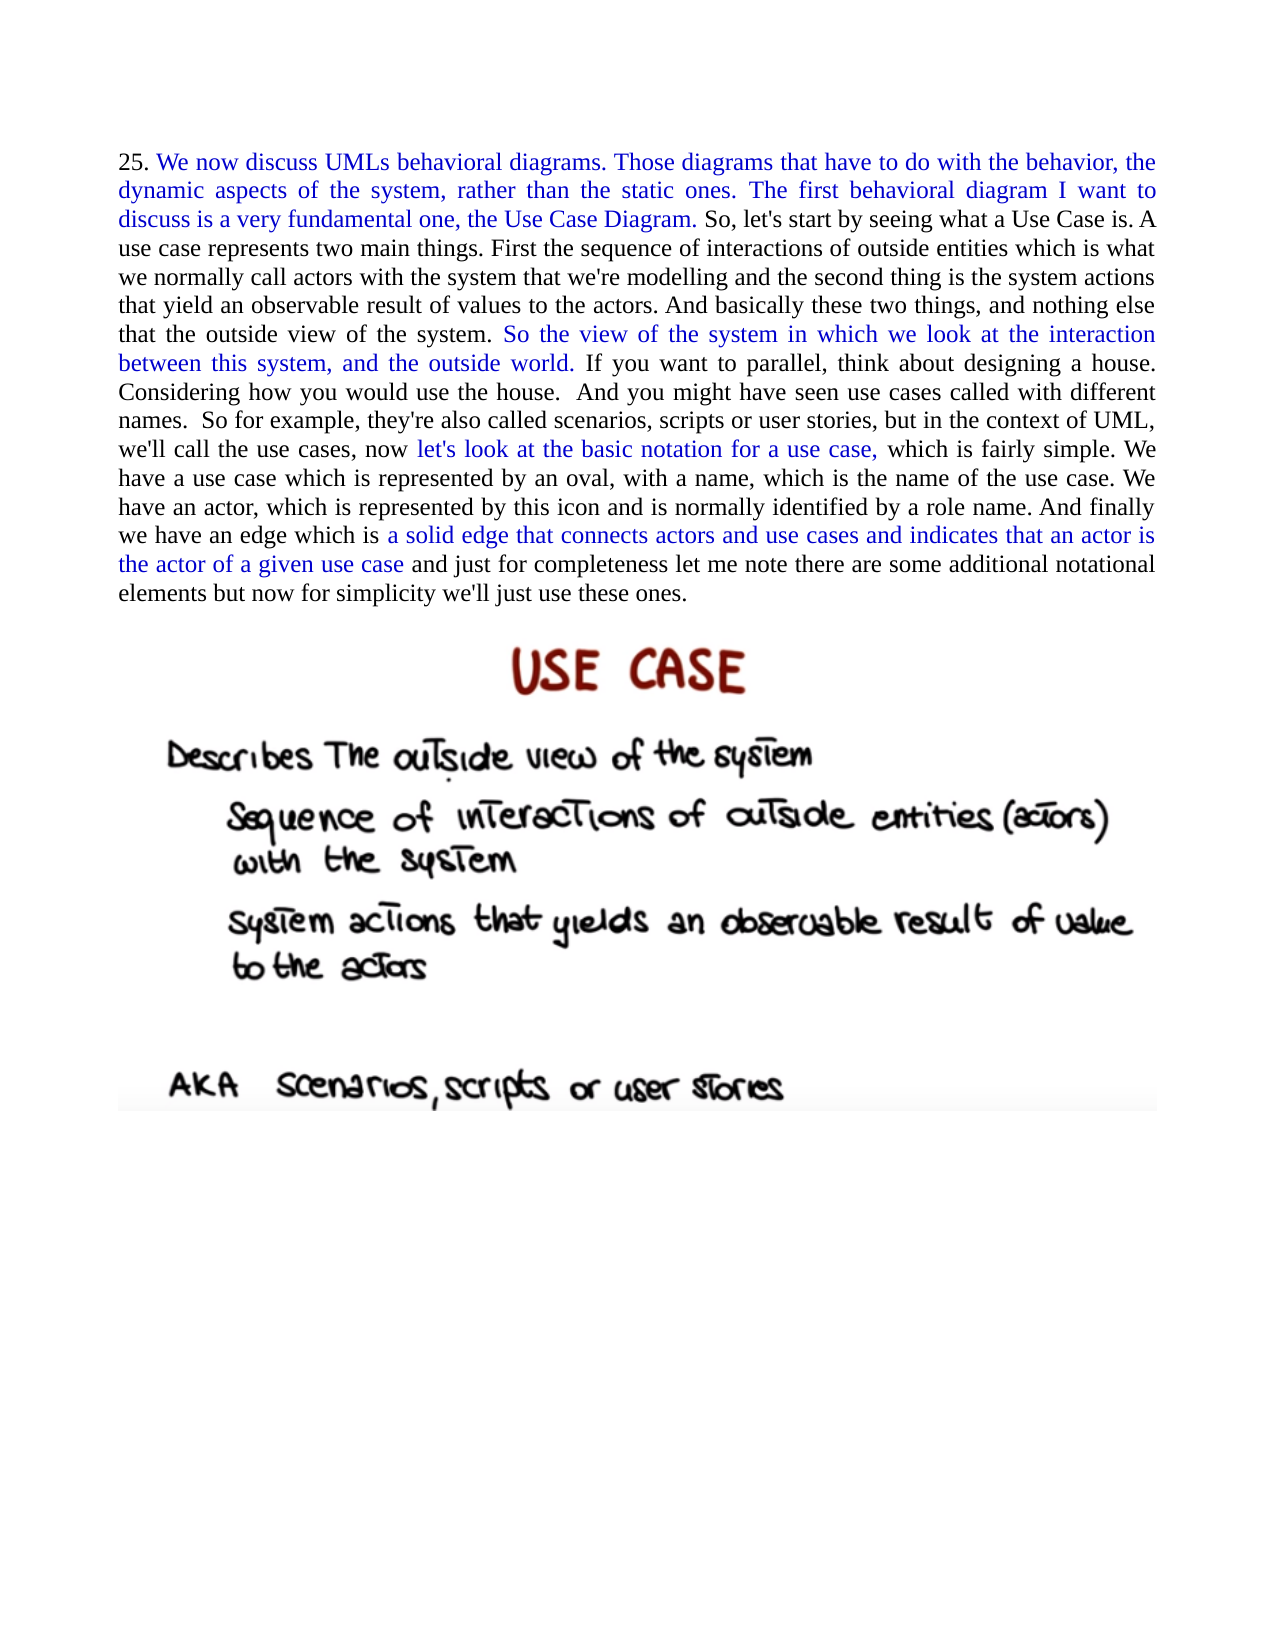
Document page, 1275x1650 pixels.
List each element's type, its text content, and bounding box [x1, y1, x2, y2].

picture [118, 635, 1157, 1111]
text 25. We now discuss UMLs behavioral diagrams. Those diagrams that have to do with the behavior, the dynamic aspects of the system, rather than the static ones. The first behavioral diagram I want to discuss is a very fundamental one, the Use Case Diagram. So, let's start by seeing what a Use Case is. A use case represents two main things. First the sequence of interactions of outside entities which is what we normally call actors with the system that we're modelling and the second thing is the system actions that yield an observable result of values to the actors. And basically these two things, and nothing else that the outside view of the system. So the view of the system in which we look at the interaction between this system, and the outside world. If you want to parallel, think about designing a house. Considering how you would use the house. And you might have seen use cases called with different names. So for example, they're also called scenarios, scripts or user stories, but in the context of UML, we'll call the use cases, now let's look at the basic notation for a use case, which is fairly simple. We have a use case which is represented by an oval, with a name, which is the name of the use case. We have an actor, which is represented by this icon and is normally identified by a role name. And finally we have an edge which is a solid edge that connects actors and use cases and indicates that an actor is the actor of a given use case and just for completeness let me note there are some additional notational elements but now for simplicity we'll just use these ones. [118, 147, 1157, 607]
